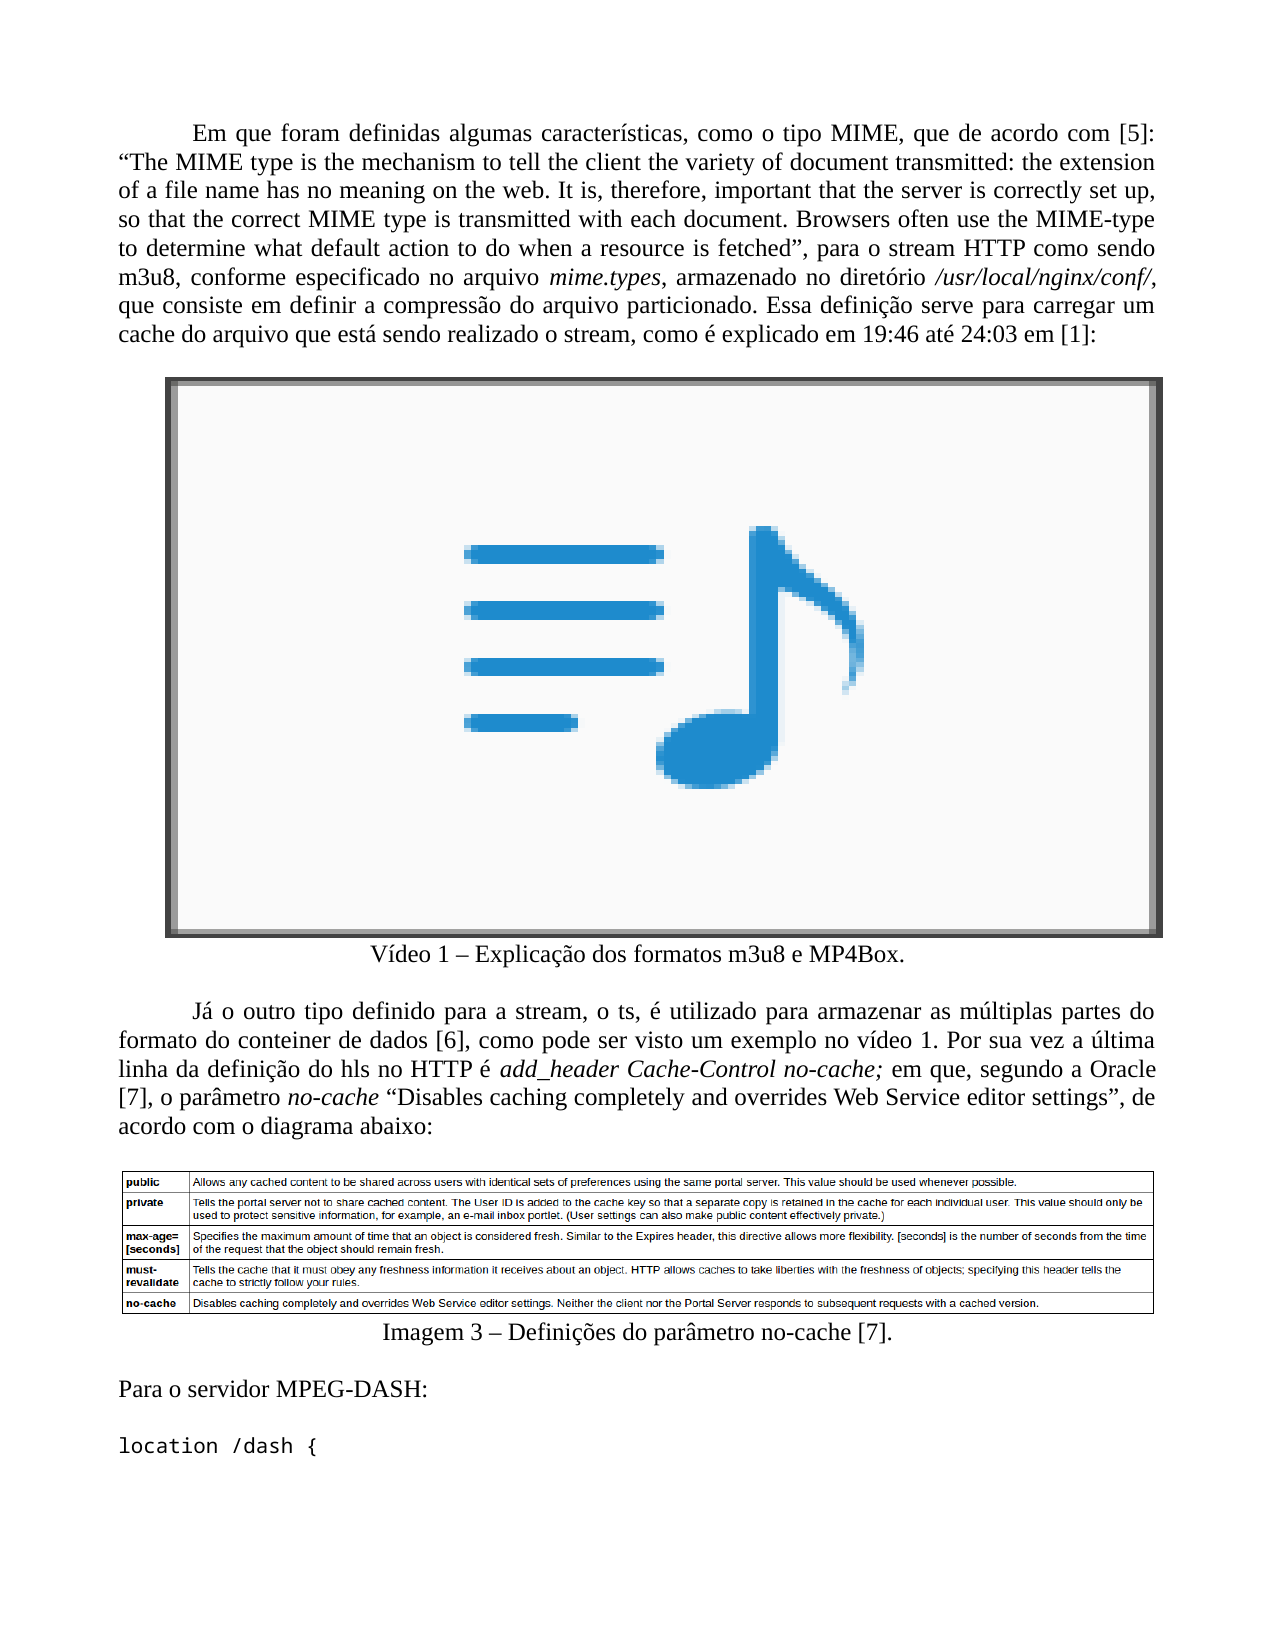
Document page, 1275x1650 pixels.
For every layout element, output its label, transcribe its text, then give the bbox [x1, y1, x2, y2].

text Em que foram definidas algumas características, como o tipo MIME, que de acordo com [5]: “The MIME type is the mechanism to tell the client the variety of document transmitted: the extension of a file name has no meaning on the web. It is, therefore, important that the server is correctly set up, so that the correct MIME type is transmitted with each document. Browsers often use the MIME-type to determine what default action to do when a resource is fetched”, para o stream HTTP como sendo m3u8, conforme especificado no arquivo mime.types, armazenado no diretório /usr/local/nginx/conf/, que consiste em definir a compressão do arquivo particionado. Essa definição serve para carregar um cache do arquivo que está sendo realizado o stream, como é explicado em 19:46 até 24:03 em [1]: [118, 118, 1157, 348]
text location /dash { [118, 1432, 1157, 1460]
text Imagem 3 – Definições do parâmetro no-cache [7]. [118, 1317, 1157, 1345]
picture [118, 1168, 1157, 1317]
text Vídeo 1 – Explicação dos formatos m3u8 e MP4Box. [118, 377, 1157, 967]
text Já o outro tipo definido para a stream, o ts, é utilizado para armazenar as múltiplas partes do formato do conteiner de dados [6], como pode ser visto um exemplo no vídeo 1. Por sua vez a última linha da definição do hls no HTTP é add_header Cache-Control no-cache; em que, segundo a Oracle [7], o parâmetro no-cache “Disables caching completely and overrides Web Service editor settings”, de acordo com o diagrama abaixo: [118, 996, 1157, 1140]
text Para o servidor MPEG-DASH: [118, 1374, 1157, 1403]
